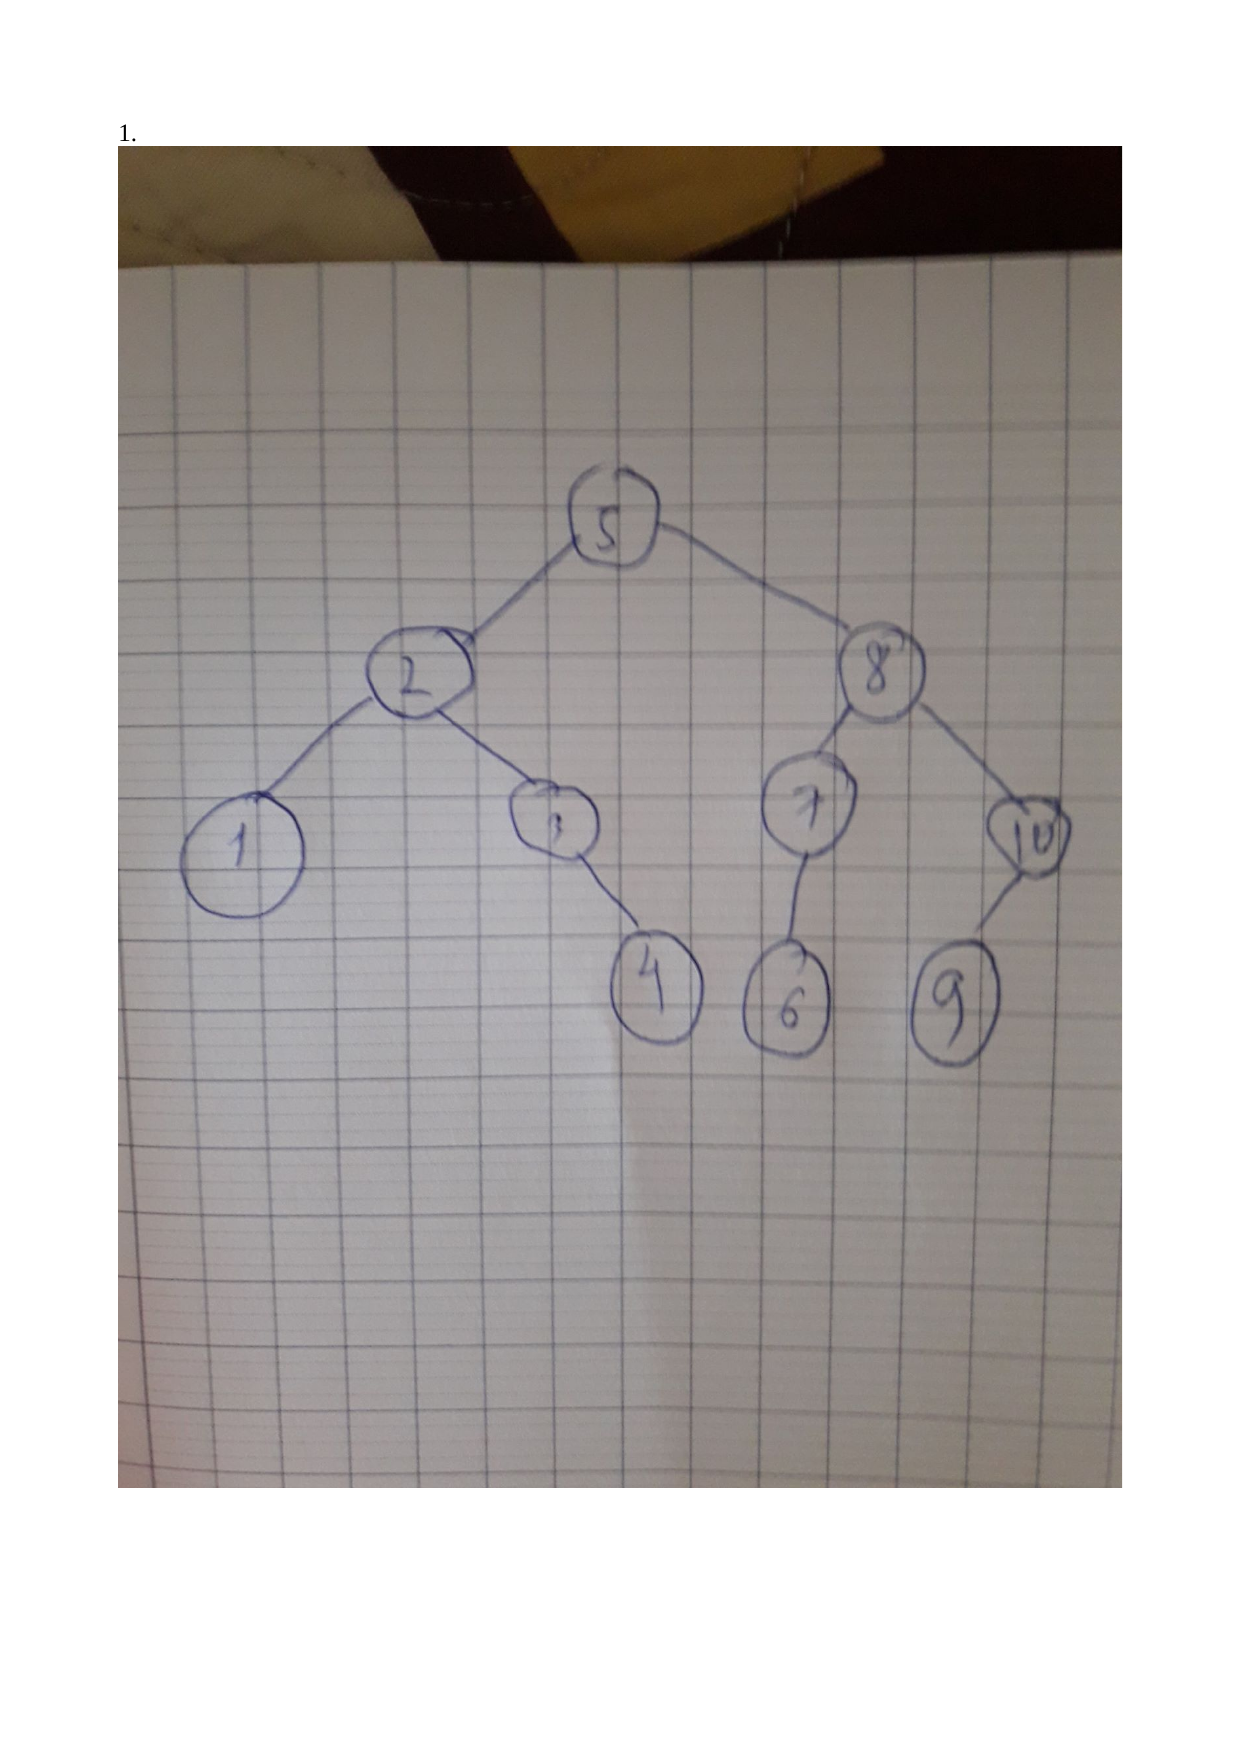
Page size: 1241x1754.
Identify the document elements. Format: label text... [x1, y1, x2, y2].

text 1. [118, 118, 1122, 146]
picture [118, 146, 1123, 1488]
